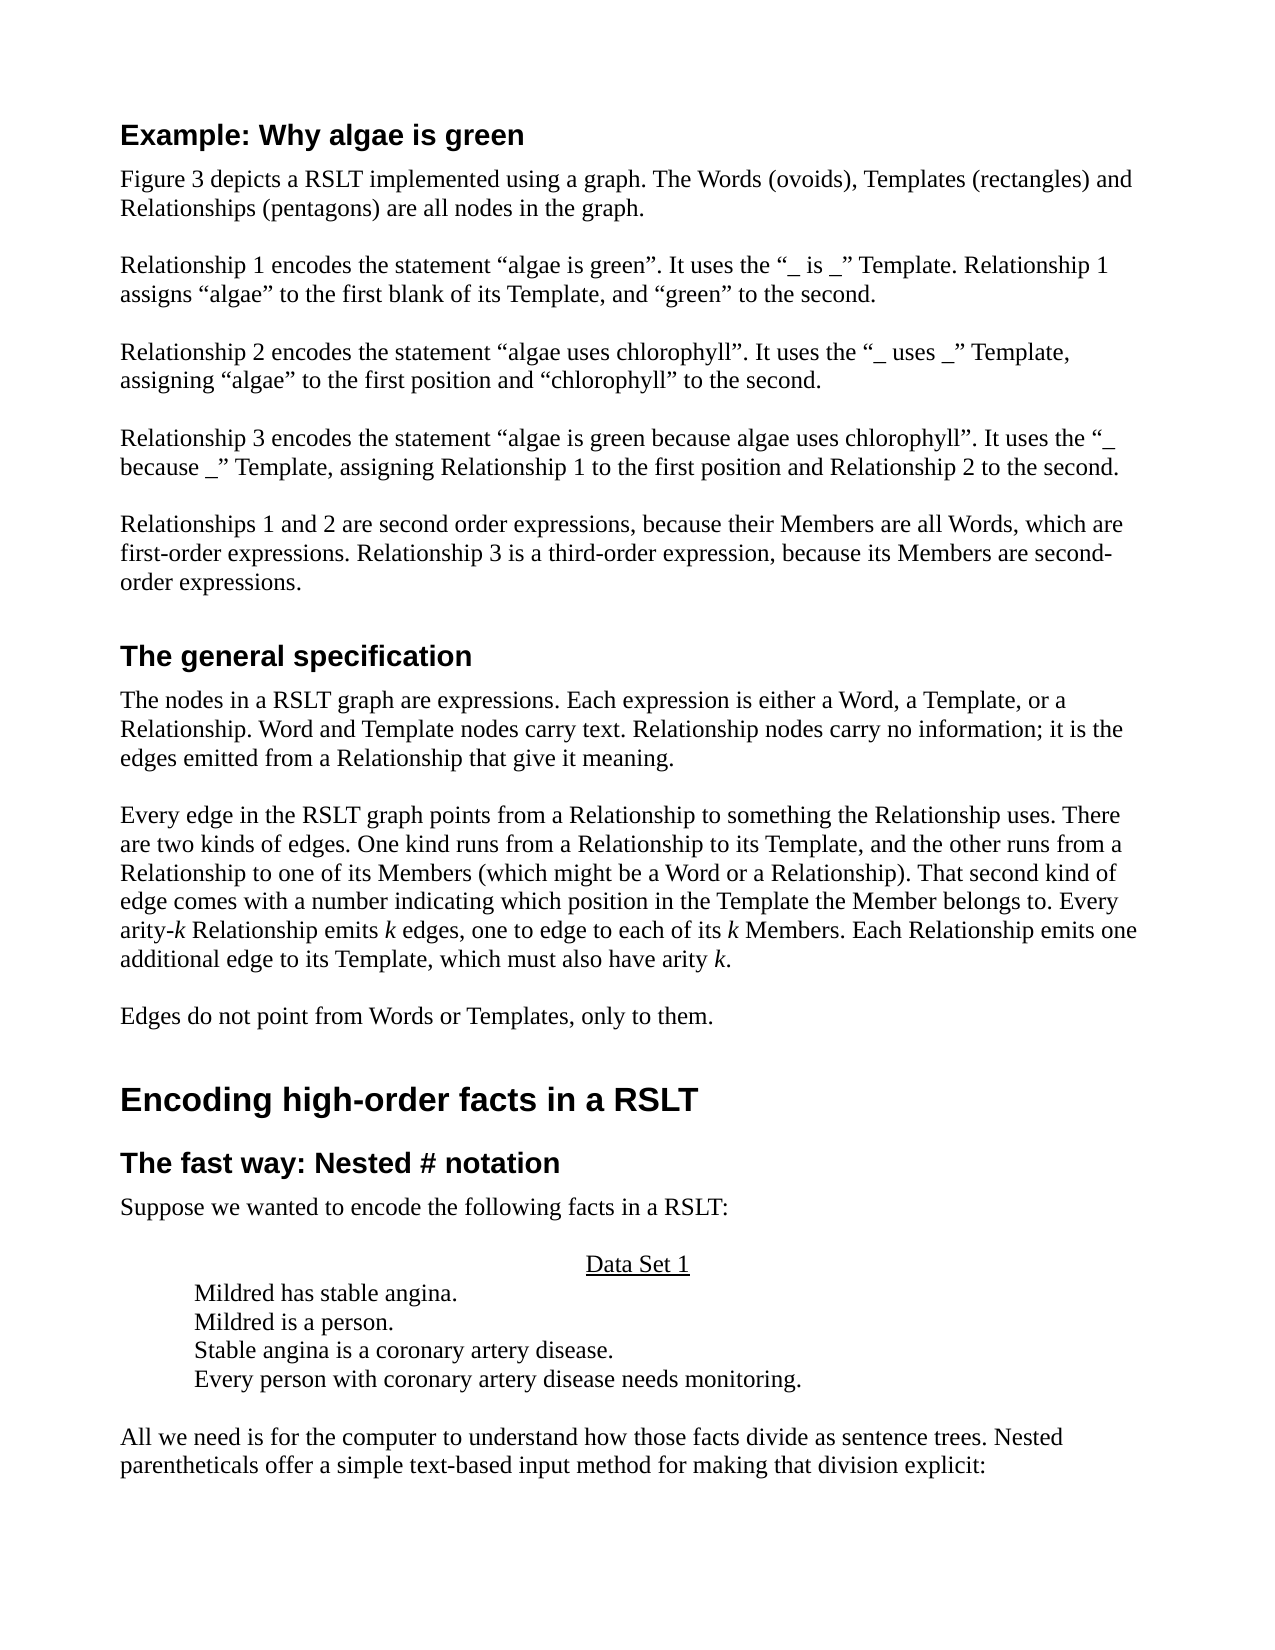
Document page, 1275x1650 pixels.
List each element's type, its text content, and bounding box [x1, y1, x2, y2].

text Relationship 1 encodes the statement “algae is green”. It uses the “_ is _” Template. Relationship 1 assigns “algae” to the first blank of its Template, and “green” to the second. [120, 251, 1155, 308]
text Data Set 1 [120, 1249, 1155, 1278]
text Edges do not point from Words or Templates, only to them. [120, 1001, 1155, 1030]
text Every edge in the RSLT graph points from a Relationship to something the Relationship uses. There are two kinds of edges. One kind runs from a Relationship to its Template, and the other runs from a Relationship to one of its Members (which might be a Word or a Relationship). That second kind of edge comes with a number indicating which position in the Template the Member belongs to. Every arity-k Relationship emits k edges, one to edge to each of its k Members. Each Relationship emits one additional edge to its Template, which must also have arity k. [120, 800, 1155, 973]
text Stable angina is a coronary artery disease. [120, 1336, 1155, 1364]
subtitle The fast way: Nested # notation [120, 1146, 1155, 1179]
text All we need is for the computer to understand how those facts divide as sentence trees. Nested parentheticals offer a simple text-based input method for making that division explicit: [120, 1422, 1155, 1479]
text Mildred is a person. [120, 1307, 1155, 1336]
text Mildred has stable angina. [120, 1278, 1155, 1307]
text Relationship 3 encodes the statement “algae is green because algae uses chlorophyll”. It uses the “_ because _” Template, assigning Relationship 1 to the first position and Relationship 2 to the second. [120, 423, 1155, 481]
text Figure 3 depicts a RSLT implemented using a graph. The Words (ovoids), Templates (rectangles) and Relationships (pentagons) are all nodes in the graph. [120, 164, 1155, 222]
text Suppose we wanted to encode the following facts in a RSLT: [120, 1192, 1155, 1221]
subtitle Encoding high-order facts in a RSLT [120, 1080, 1155, 1118]
text Relationship 2 encodes the statement “algae uses chlorophyll”. It uses the “_ uses _” Template, assigning “algae” to the first position and “chlorophyll” to the second. [120, 337, 1155, 394]
text The nodes in a RSLT graph are expressions. Each expression is either a Word, a Template, or a Relationship. Word and Template nodes carry text. Relationship nodes carry no information; it is the edges emitted from a Relationship that give it meaning. [120, 685, 1155, 771]
subtitle Example: Why algae is green [120, 118, 1155, 152]
text Every person with coronary artery disease needs monitoring. [120, 1364, 1155, 1393]
subtitle The general specification [120, 639, 1155, 673]
text Relationships 1 and 2 are second order expressions, because their Members are all Words, which are first-order expressions. Relationship 3 is a third-order expression, because its Members are second-order expressions. [120, 509, 1155, 596]
